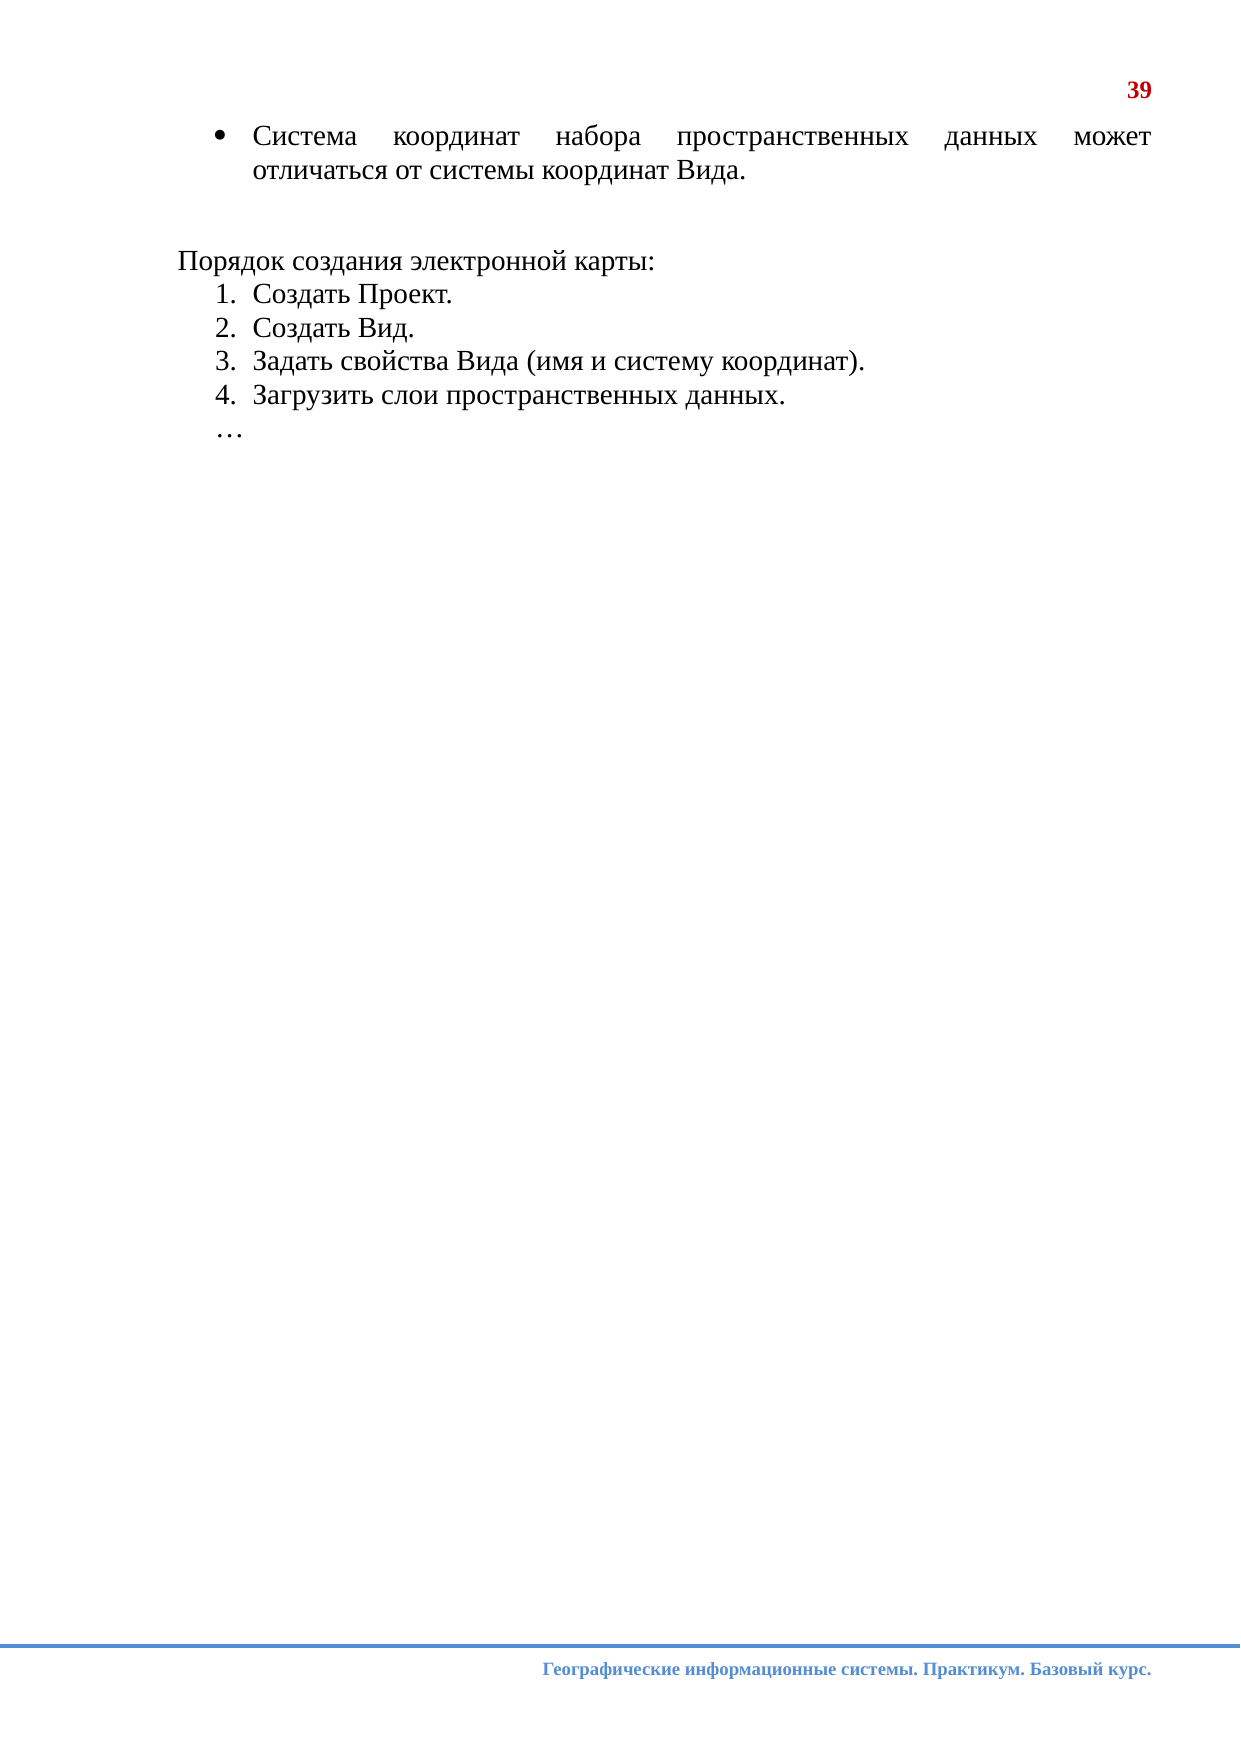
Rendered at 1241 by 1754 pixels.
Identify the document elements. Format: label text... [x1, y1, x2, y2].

list Создать Проект. [215, 276, 1152, 310]
list Загрузить слои пространственных данных. [215, 377, 1152, 411]
text Порядок создания электронной карты: [177, 243, 1152, 276]
list Создать Вид. [215, 310, 1152, 343]
list Задать свойства Вида (имя и систему координат). [215, 343, 1152, 377]
list Система координат набора пространственных данных может отличаться от системы координат Вида. [215, 118, 1152, 185]
text … [215, 411, 1152, 444]
